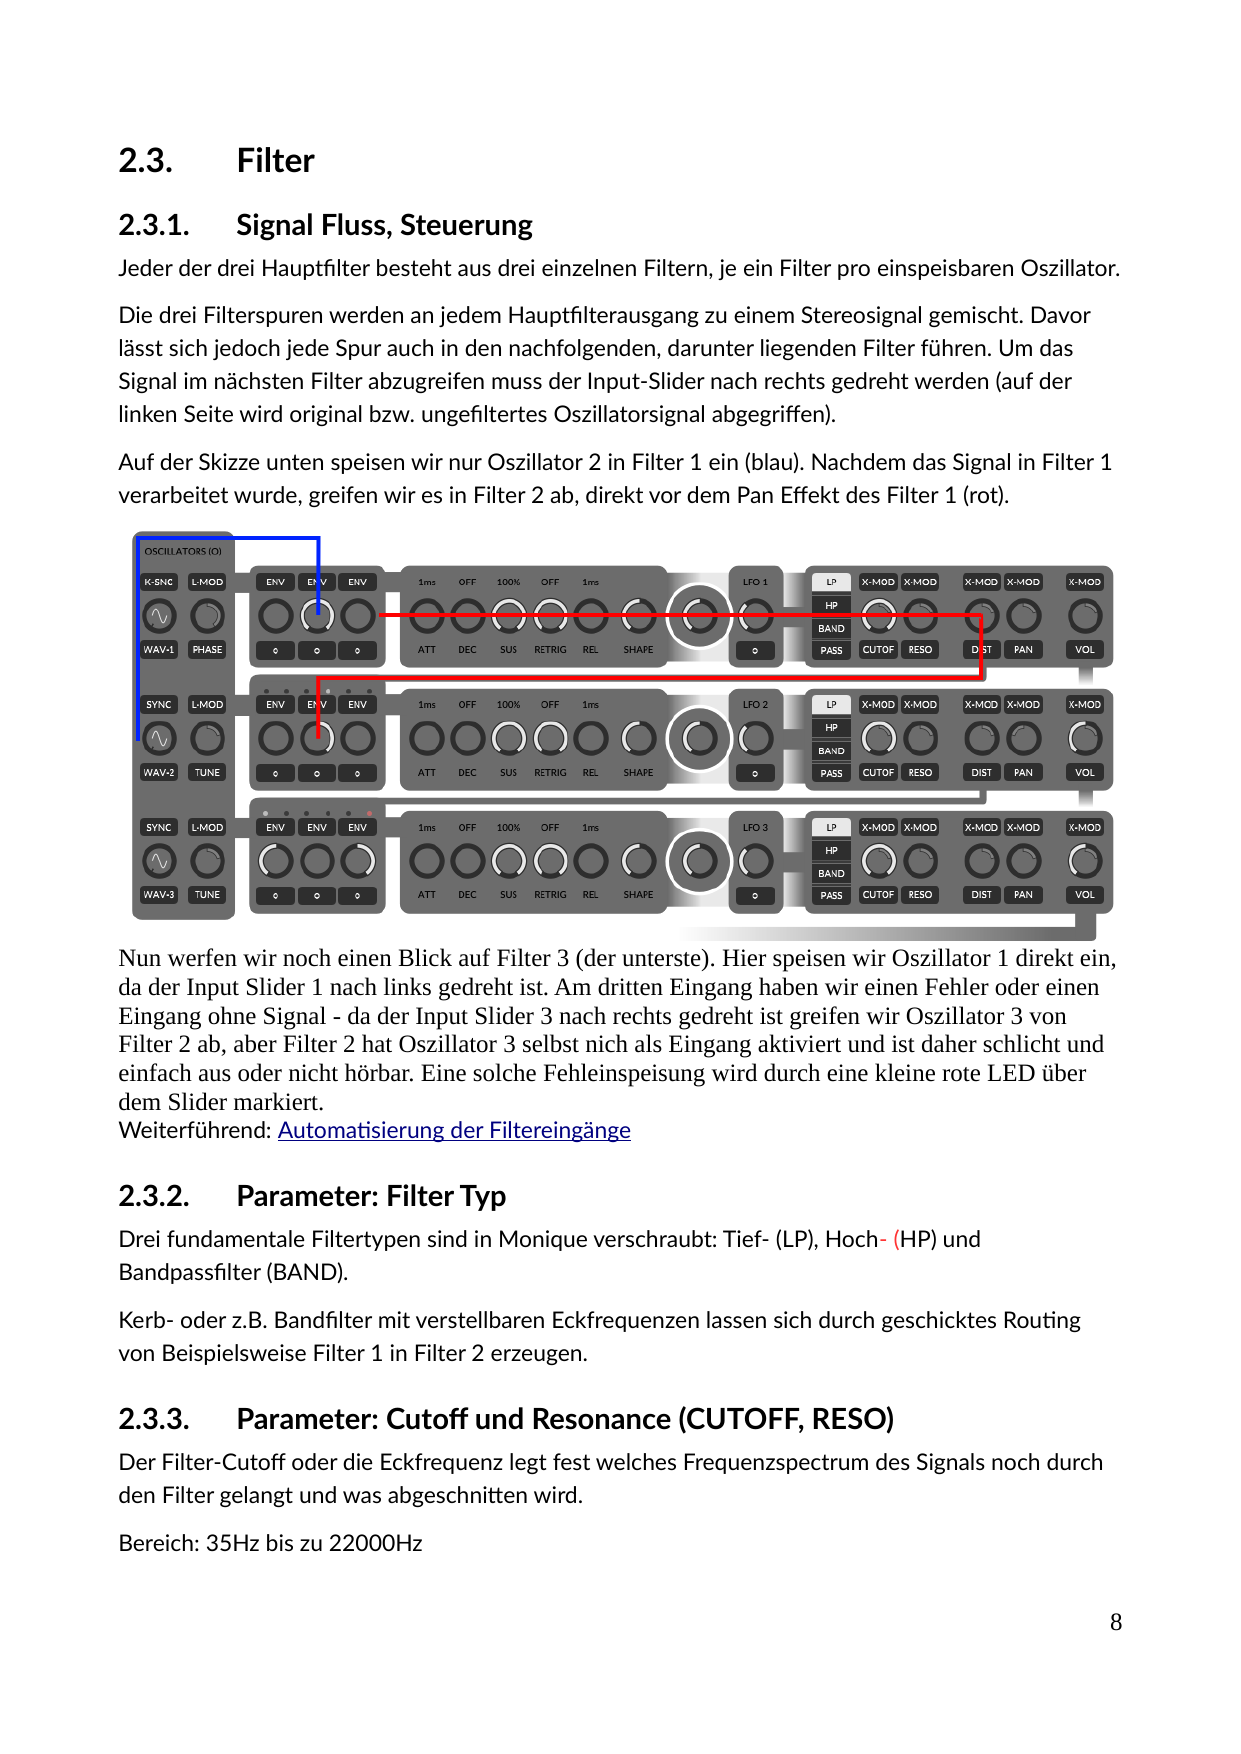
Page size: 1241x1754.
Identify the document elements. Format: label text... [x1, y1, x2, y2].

text Die drei Filterspuren werden an jedem Hauptfilterausgang zu einem Stereosignal gemischt. Davor lässt sich jedoch jede Spur auch in den nachfolgenden, darunter liegenden Filter führen. Um das Signal im nächsten Filter abzugreifen muss der Input-Slider nach rechts gedreht werden (auf der linken Seite wird original bzw. ungefiltertes Oszillatorsignal abgegriffen). [118, 301, 1122, 428]
text Auf der Skizze unten speisen wir nur Oszillator 2 in Filter 1 ein (blau). Nachdem das Signal in Filter 1 verarbeitet wurde, greifen wir es in Filter 2 ab, direkt vor dem Pan Effekt des Filter 1 (rot). [118, 448, 1122, 508]
subtitle Parameter: Filter Typ [118, 1178, 1122, 1213]
text Jeder der drei Hauptfilter besteht aus drei einzelnen Filtern, je ein Filter pro einspeisbaren Oszillator. [118, 254, 1122, 281]
text Weiterführend: Automatisierung der Filtereingänge [118, 1116, 1122, 1143]
subtitle Signal Fluss, Steuerung [118, 206, 1122, 241]
subtitle Parameter: Cutoff und Resonance (CUTOFF, RESO) [118, 1401, 1122, 1436]
text Nun werfen wir noch einen Blick auf Filter 3 (der unterste). Hier speisen wir Oszillator 1 direkt ein, da der Input Slider 1 nach links gedreht ist. Am dritten Eingang haben wir einen Fehler oder einen Eingang ohne Signal - da der Input Slider 3 nach rechts gedreht ist greifen wir Oszillator 3 von Filter 2 ab, aber Filter 2 hat Oszillator 3 selbst nich als Eingang aktiviert und ist daher schlicht und einfach aus oder nicht hörbar. Eine solche Fehleinspeisung wird durch eine kleine rote LED über dem Slider markiert. [118, 944, 1122, 1116]
text Kerb- oder z.B. Bandfilter mit verstellbaren Eckfrequenzen lassen sich durch geschicktes Routing von Beispielsweise Filter 1 in Filter 2 erzeugen. [118, 1306, 1122, 1366]
picture [118, 527, 1123, 944]
subtitle Filter [118, 139, 1122, 179]
text Drei fundamentale Filtertypen sind in Monique verschraubt: Tief- (LP), Hoch- (HP) und Bandpassfilter (BAND). [118, 1225, 1122, 1286]
text Bereich: 35Hz bis zu 22000Hz [118, 1529, 1122, 1556]
text Der Filter-Cutoff oder die Eckfrequenz legt fest welches Frequenzspectrum des Signals noch durch den Filter gelangt und was abgeschnitten wird. [118, 1448, 1122, 1509]
